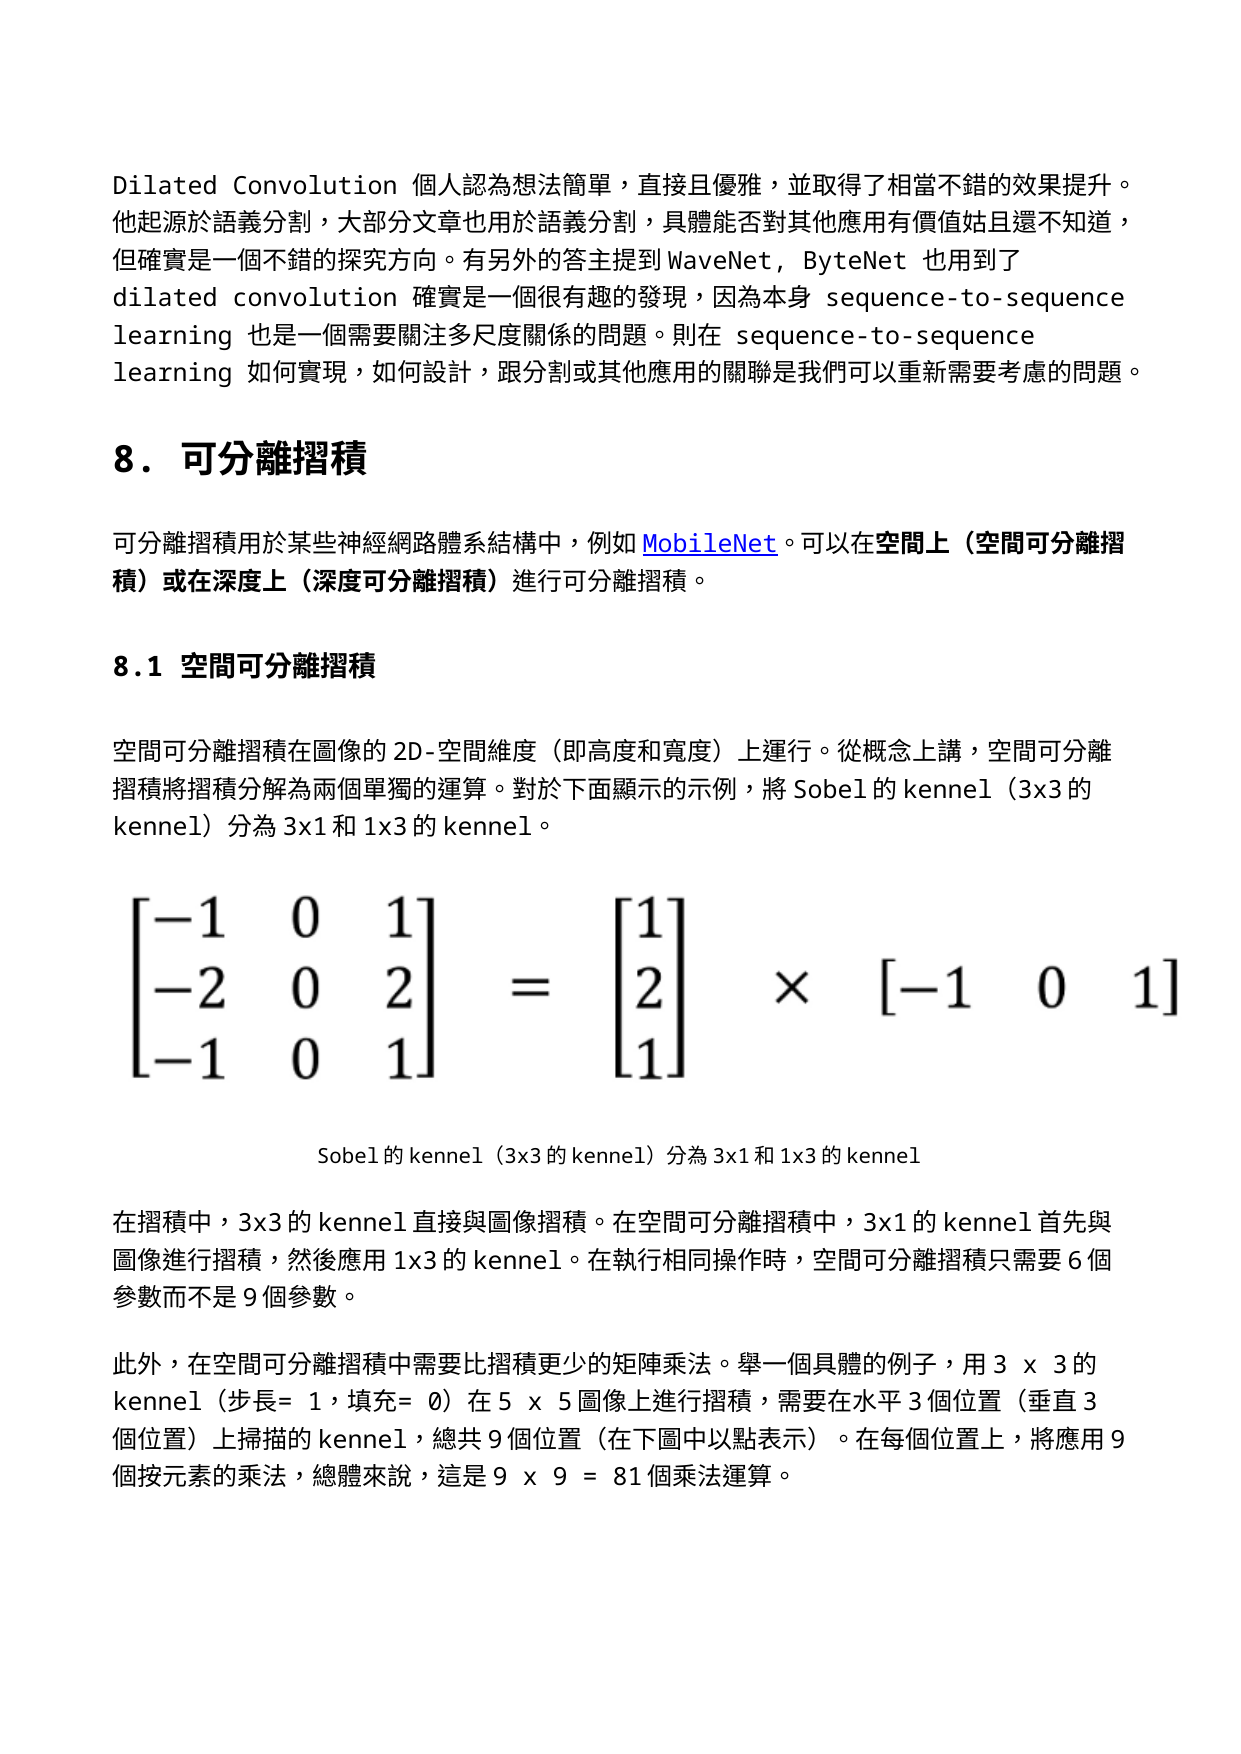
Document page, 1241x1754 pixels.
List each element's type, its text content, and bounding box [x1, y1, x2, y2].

text 空間可分離摺積在圖像的2D-空間維度（即高度和寬度）上運行。從概念上講，空間可分離摺積將摺積分解為兩個單獨的運算。對於下面顯示的示例，將Sobel的kennel（3x3的kennel）分為3x1和1x3的kennel。 [112, 731, 1125, 844]
text 在摺積中，3x3的kennel直接與圖像摺積。在空間可分離摺積中，3x1的kennel首先與圖像進行摺積，然後應用1x3的kennel。在執行相同操作時，空間可分離摺積只需要6個參數而不是9個參數。 [112, 1202, 1125, 1314]
subtitle 8. 可分離摺積 [112, 419, 1125, 494]
text Sobel的kennel（3x3的kennel）分為3x1和1x3的kennel [112, 1135, 1125, 1173]
text 此外，在空間可分離摺積中需要比摺積更少的矩陣乘法。舉一個具體的例子，用3 x 3的kennel（步長= 1，填充= 0）在5 x 5圖像上進行摺積，需要在水平3個位置（垂直3個位置）上掃描的kennel，總共9個位置（在下圖中以點表示）。在每個位置上，將應用9個按元素的乘法，總體來說，這是9 x 9 = 81個乘法運算。 [112, 1344, 1125, 1494]
text 可分離摺積用於某些神經網路體系結構中，例如MobileNet。可以在空間上（空間可分離摺積）或在深度上（深度可分離摺積）進行可分離摺積。 [112, 523, 1125, 598]
text Dilated Convolution 個人認為想法簡單，直接且優雅，並取得了相當不錯的效果提升。他起源於語義分割，大部分文章也用於語義分割，具體能否對其他應用有價值姑且還不知道，但確實是一個不錯的探究方向。有另外的答主提到WaveNet, ByteNet 也用到了 dilated convolution 確實是一個很有趣的發現，因為本身 sequence-to-sequence learning 也是一個需要關注多尺度關係的問題。則在 sequence-to-sequence learning 如何實現，如何設計，跟分割或其他應用的關聯是我們可以重新需要考慮的問題。 [112, 164, 1125, 389]
subtitle 8.1 空間可分離摺積 [112, 627, 1125, 702]
picture [112, 872, 1206, 1111]
